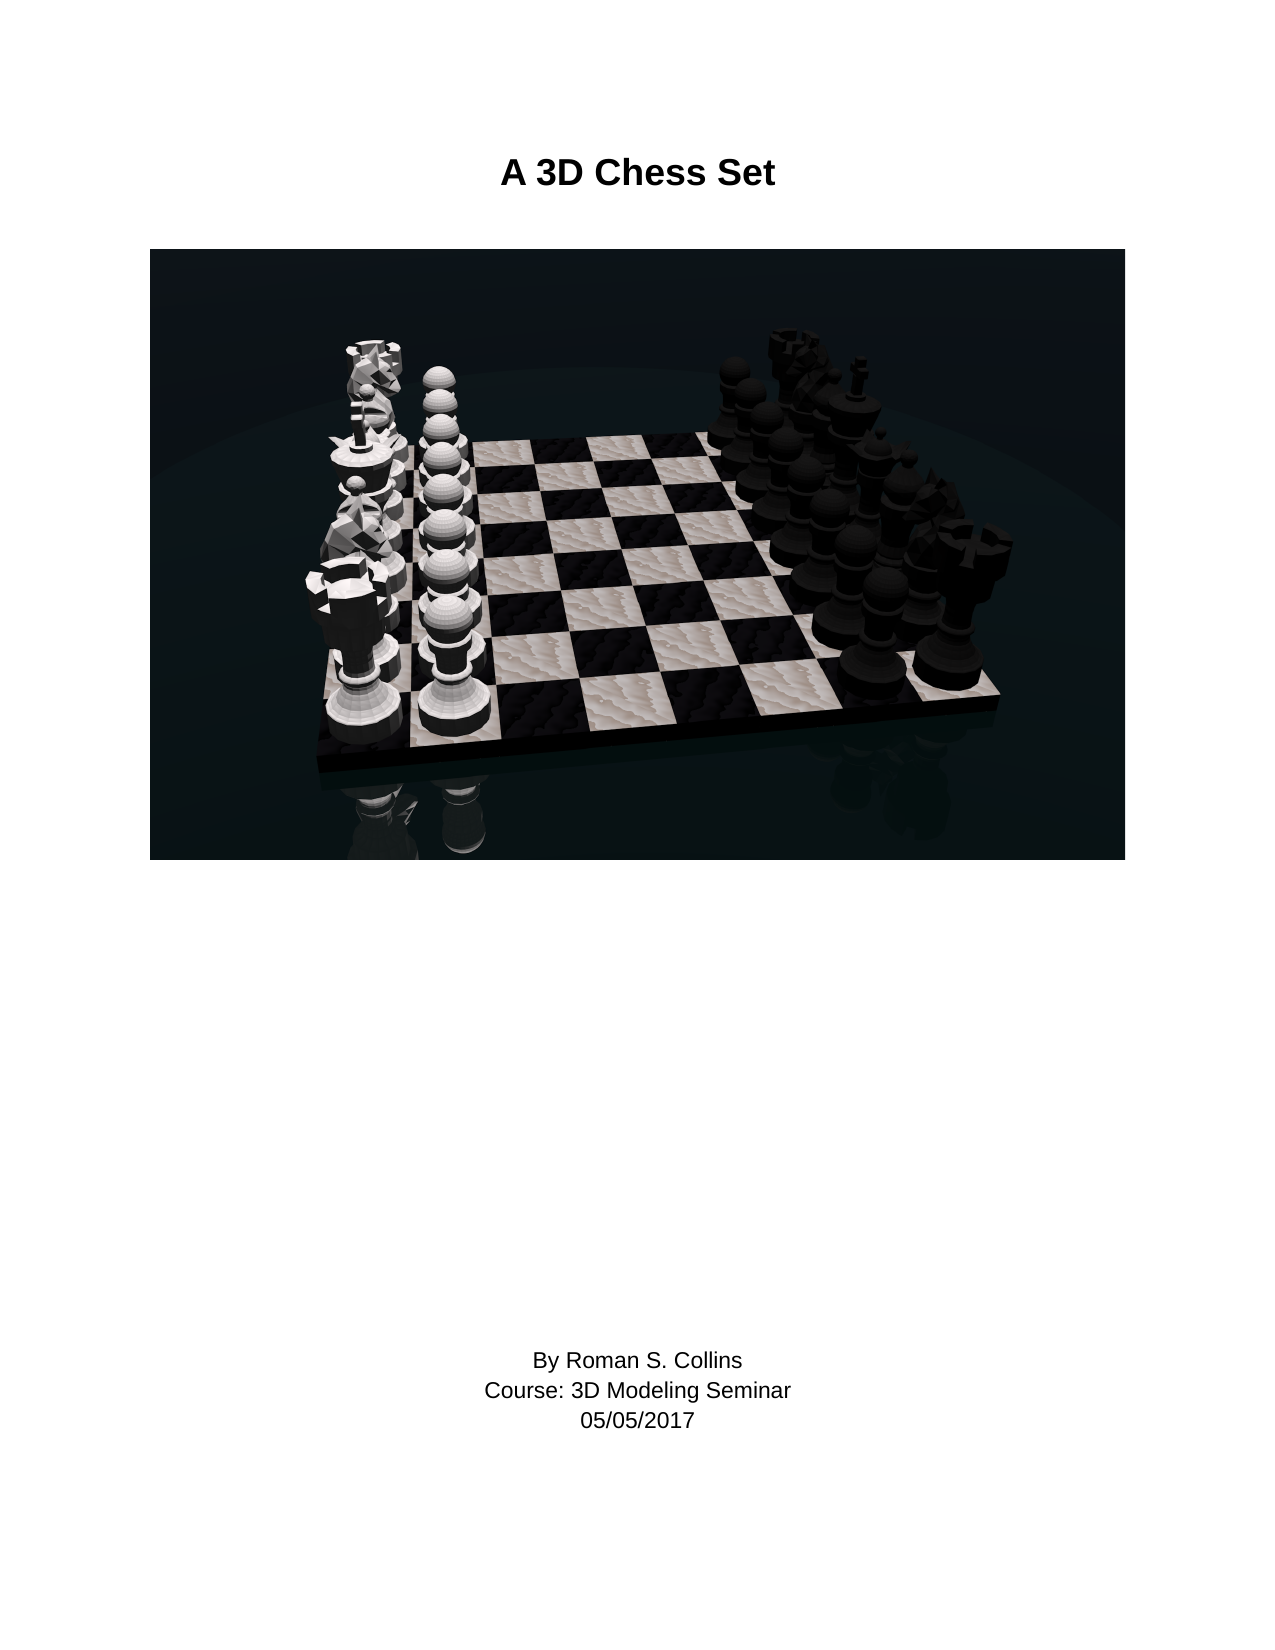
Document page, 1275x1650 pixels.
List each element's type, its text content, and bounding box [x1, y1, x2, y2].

text By Roman S. Collins [150, 1347, 1125, 1373]
text Course: 3D Modeling Seminar [150, 1377, 1125, 1403]
text A 3D Chess Set [150, 150, 1125, 193]
picture [150, 249, 1125, 860]
text 05/05/2017 [150, 1407, 1125, 1433]
